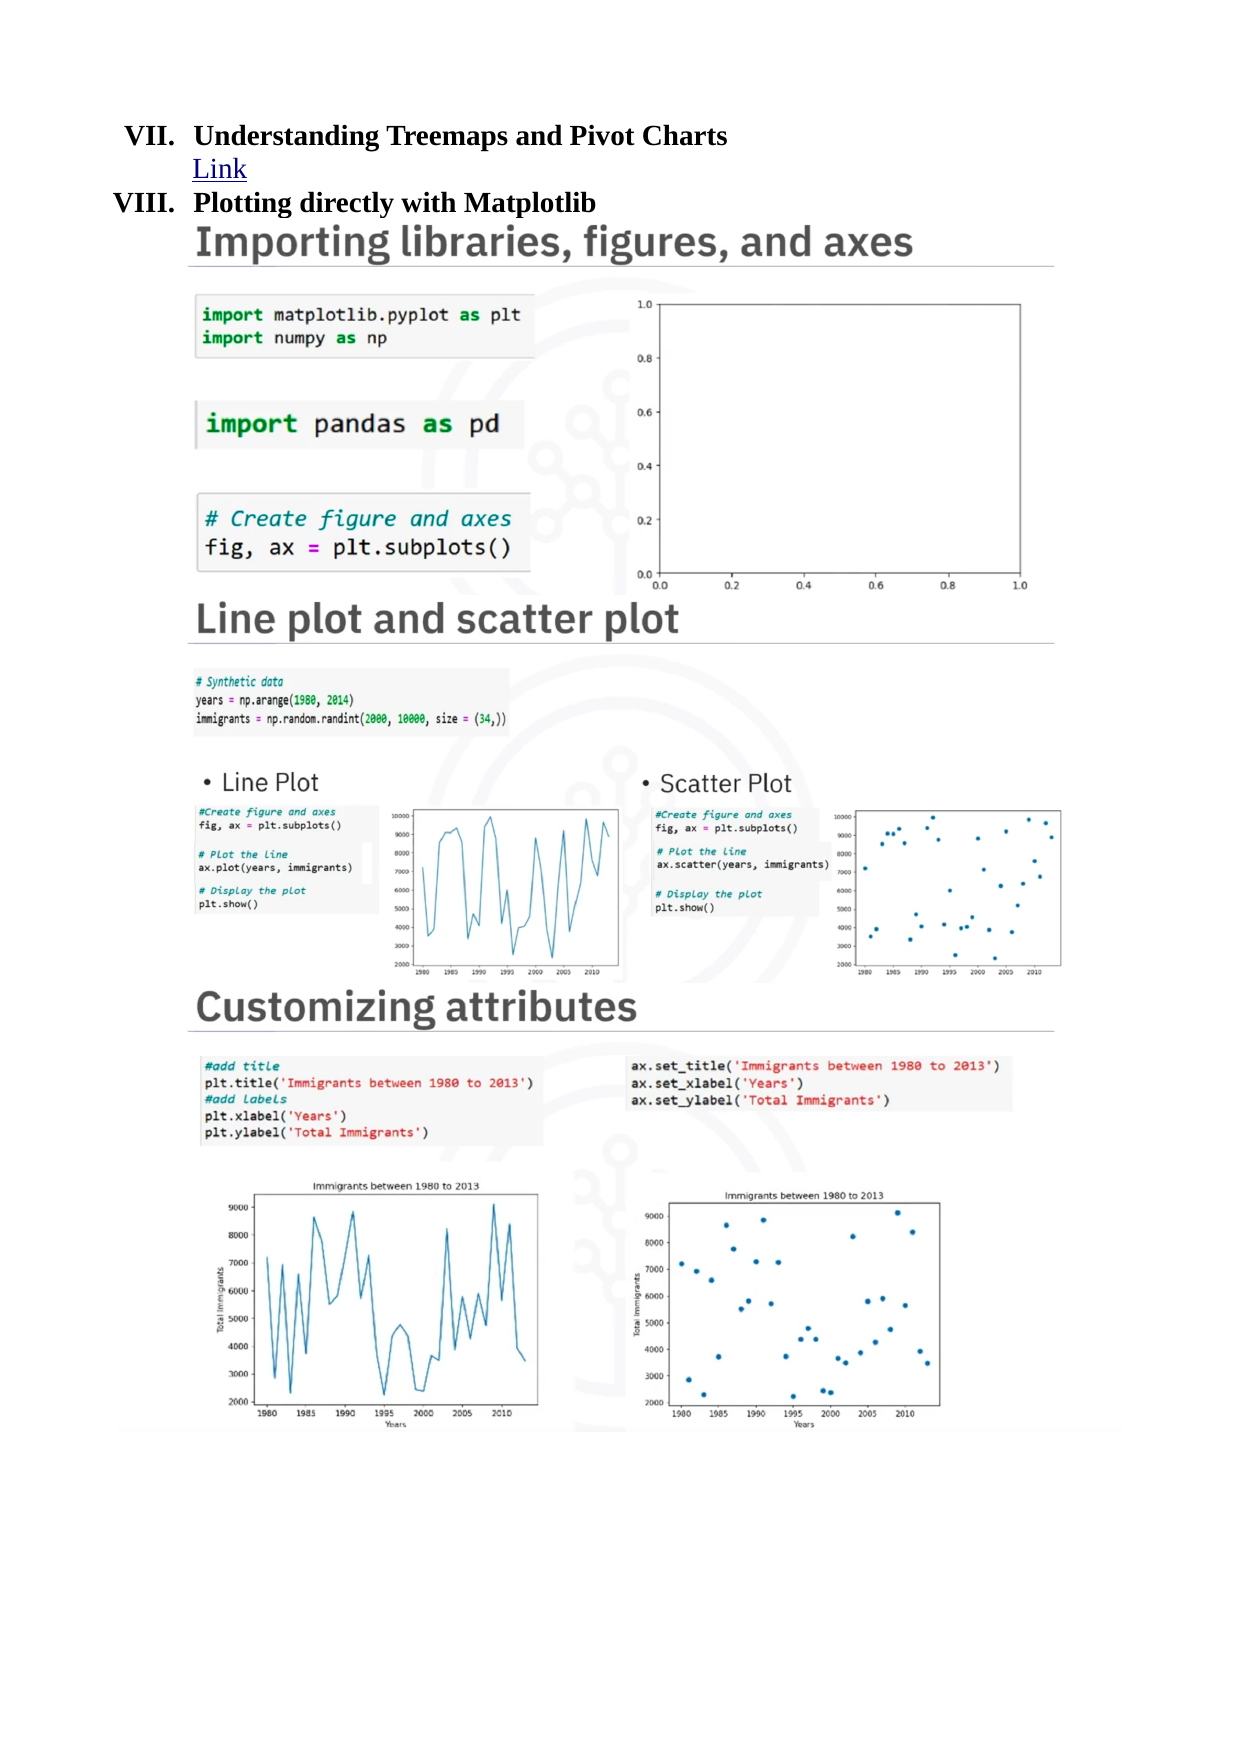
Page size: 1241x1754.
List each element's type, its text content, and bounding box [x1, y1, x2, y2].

list Understanding Treemaps and Pivot Charts [175, 118, 1122, 152]
picture [118, 218, 1123, 1432]
text Link [118, 152, 1122, 185]
list Plotting directly with Matplotlib [175, 185, 1122, 218]
